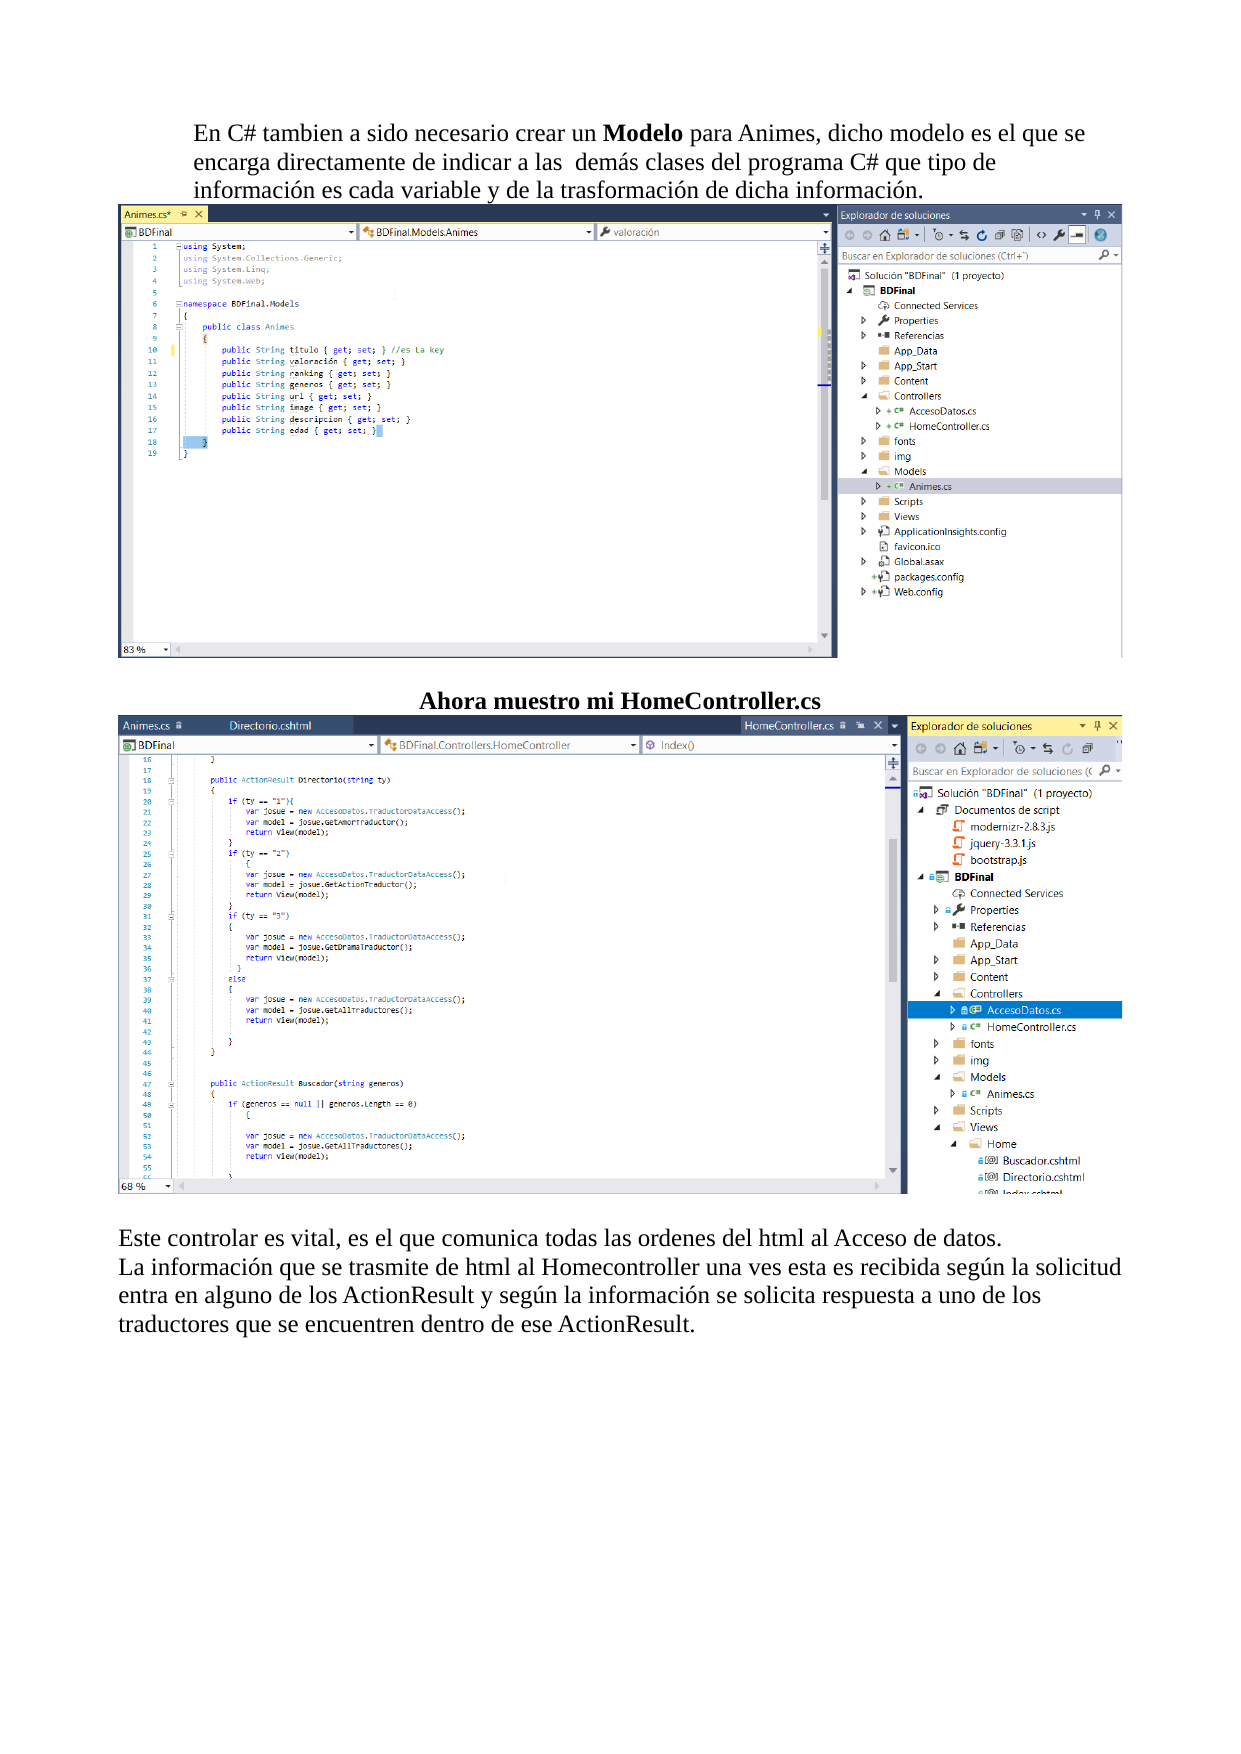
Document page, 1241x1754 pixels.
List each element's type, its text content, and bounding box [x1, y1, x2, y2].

picture [118, 204, 1123, 658]
text La información que se trasmite de html al Homecontroller una ves esta es recibida según la solicitud entra en alguno de los ActionResult y según la información se solicita respuesta a uno de los traductores que se encuentren dentro de ese ActionResult. [118, 1252, 1122, 1338]
picture [118, 715, 1123, 1194]
list En C# tambien a sido necesario crear un Modelo para Animes, dicho modelo es el que se encarga directamente de indicar a las demás clases del programa C# que tipo de información es cada variable y de la trasformación de dicha información. [156, 118, 1122, 204]
text Ahora muestro mi HomeController.cs [118, 686, 1122, 715]
text Este controlar es vital, es el que comunica todas las ordenes del html al Acceso de datos. [118, 1223, 1122, 1252]
